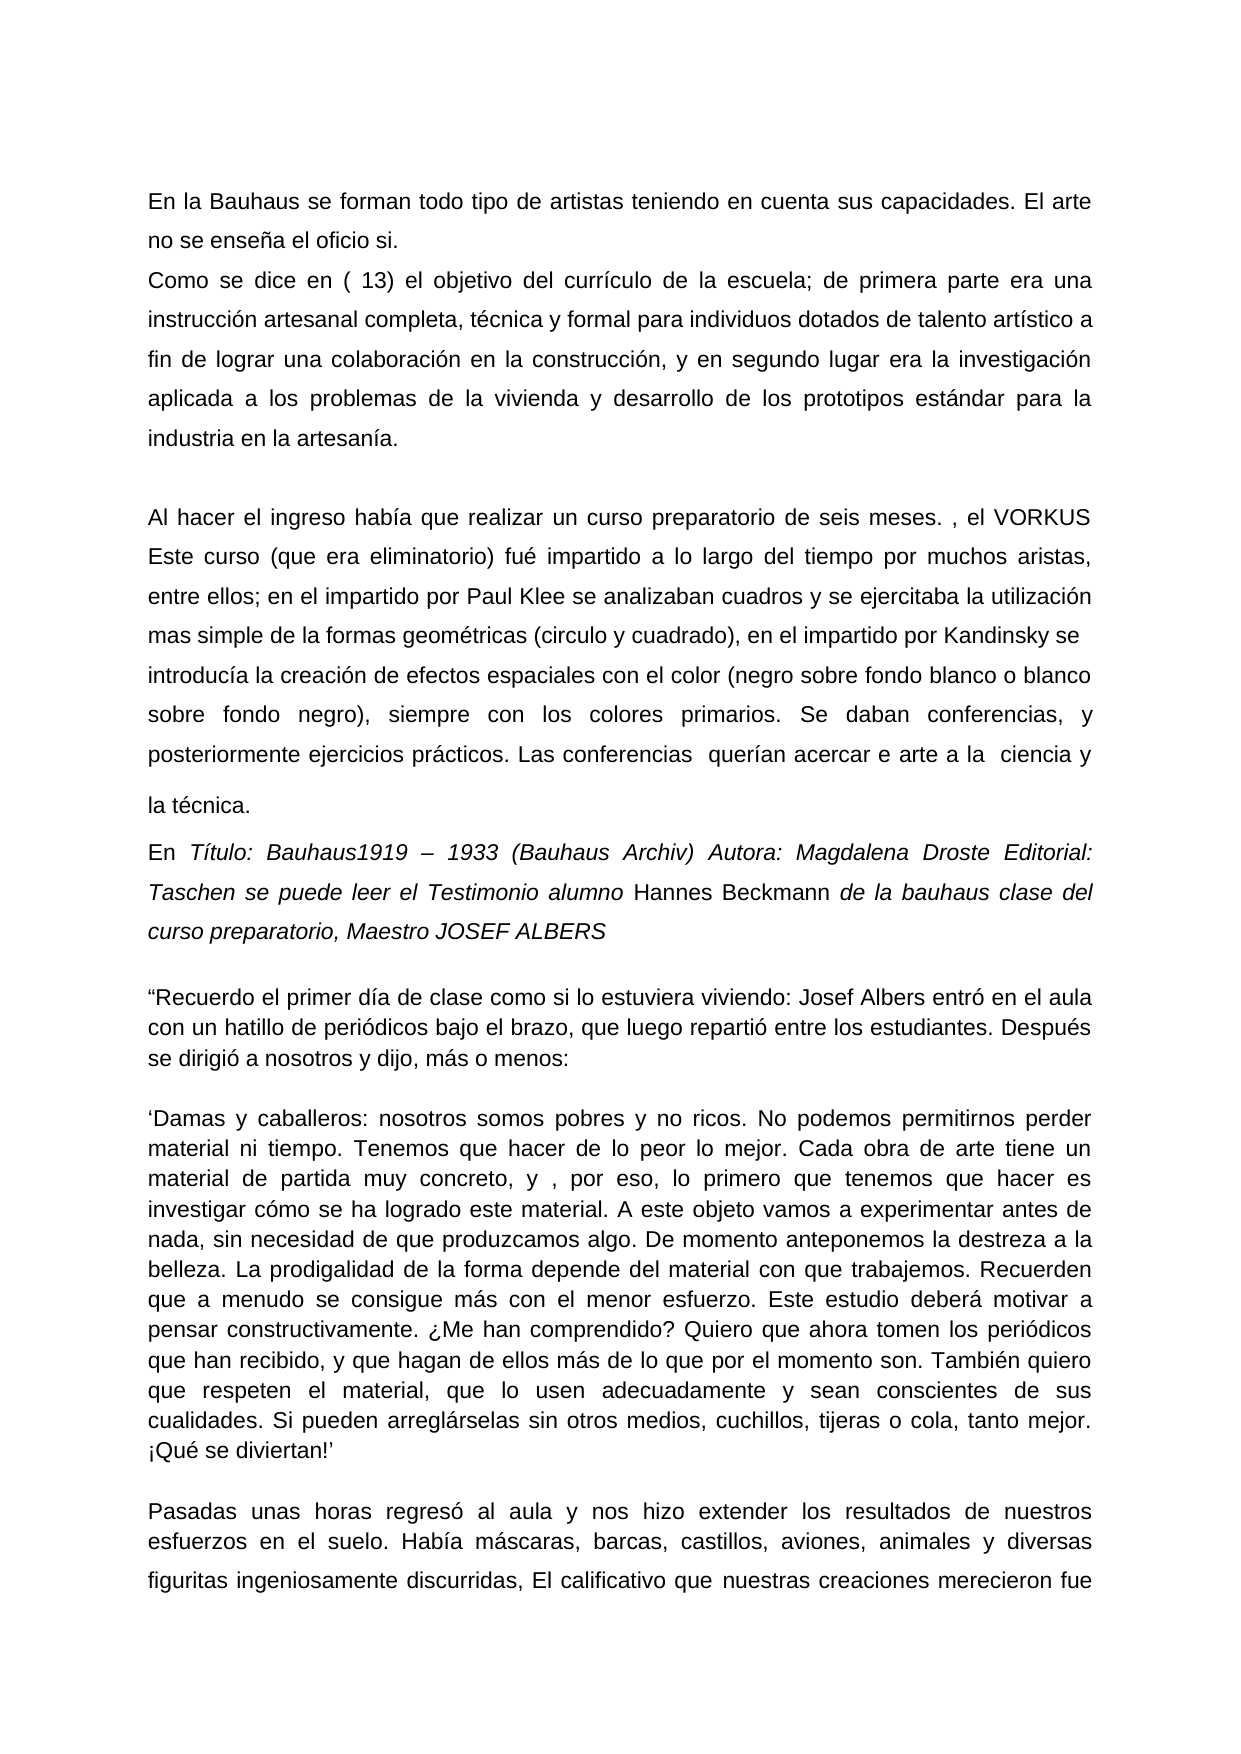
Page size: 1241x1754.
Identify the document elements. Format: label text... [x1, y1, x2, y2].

text ‘Damas y caballeros: nosotros somos pobres y no ricos. No podemos permitirnos perder material ni tiempo. Tenemos que hacer de lo peor lo mejor. Cada obra de arte tiene un material de partida muy concreto, y , por eso, lo primero que tenemos que hacer es investigar cómo se ha logrado este material. A este objeto vamos a experimentar antes de nada, sin necesidad de que produzcamos algo. De momento anteponemos la destreza a la belleza. La prodigalidad de la forma depende del material con que trabajemos. Recuerden que a menudo se consigue más con el menor esfuerzo. Este estudio deberá motivar a pensar constructivamente. ¿Me han comprendido? Quiero que ahora tomen los periódicos que han recibido, y que hagan de ellos más de lo que por el momento son. También quiero que respeten el material, que lo usen adecuadamente y sean conscientes de sus cualidades. Si pueden arreglárselas sin otros medios, cuchillos, tijeras o cola, tanto mejor. ¡Qué se diviertan!’ [148, 1105, 1093, 1463]
text “Recuerdo el primer día de clase como si lo estuviera viviendo: Josef Albers entró en el aula con un hatillo de periódicos bajo el brazo, que luego repartió entre los estudiantes. Después se dirigió a nosotros y dijo, más o menos: [148, 984, 1093, 1071]
text Como se dice en ( 13) el objetivo del currículo de la escuela; de primera parte era una instrucción artesanal completa, técnica y formal para individuos dotados de talento artístico a fin de lograr una colaboración en la construcción, y en segundo lugar era la investigación aplicada a los problemas de la vivienda y desarrollo de los prototipos estándar para la industria en la artesanía. [148, 267, 1093, 451]
text Pasadas unas horas regresó al aula y nos hizo extender los resultados de nuestros esfuerzos en el suelo. Había máscaras, barcas, castillos, aviones, animales y diversas figuritas ingeniosamente discurridas, El calificativo que nuestras creaciones merecieron fue [148, 1498, 1093, 1596]
text En Título: Bauhaus1919 – 1933 (Bauhaus Archiv) Autora: Magdalena Droste Editorial: Taschen se puede leer el Testimonio alumno Hannes Beckmann de la bauhaus clase del curso preparatorio, Maestro JOSEF ALBERS [148, 839, 1093, 944]
text En la Bauhaus se forman todo tipo de artistas teniendo en cuenta sus capacidades. El arte no se enseña el oficio si. [148, 188, 1093, 254]
text Al hacer el ingreso había que realizar un curso preparatorio de seis meses. , el VORKUS Este curso (que era eliminatorio) fué impartido a lo largo del tiempo por muchos aristas, entre ellos; en el impartido por Paul Klee se analizaban cuadros y se ejercitaba la utilización mas simple de la formas geométricas (circulo y cuadrado), en el impartido por Kandinsky se [148, 504, 1093, 649]
text introducía la creación de efectos espaciales con el color (negro sobre fondo blanco o blanco sobre fondo negro), siempre con los colores primarios. Se daban conferencias, y posteriormente ejercicios prácticos. Las conferencias querían acercar e arte a la ciencia y la técnica. [148, 662, 1093, 821]
